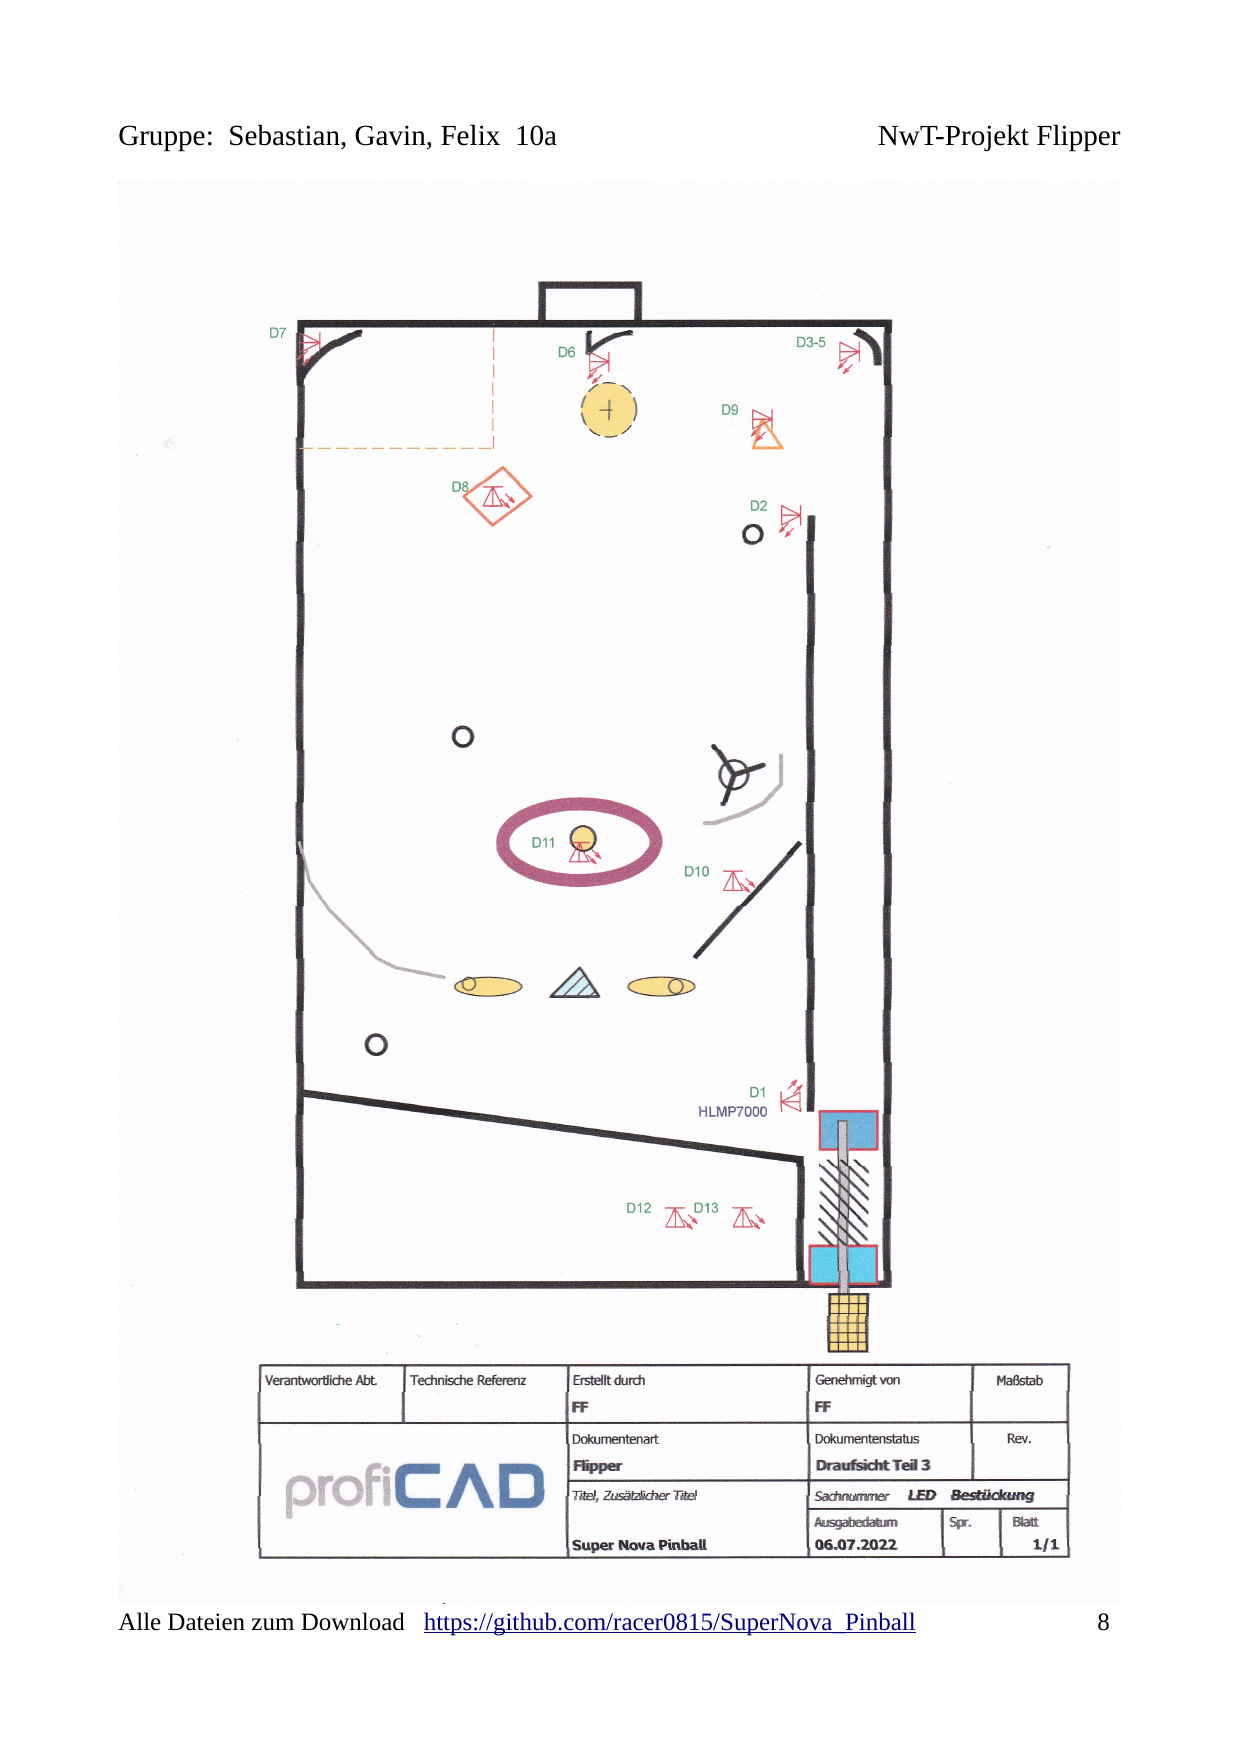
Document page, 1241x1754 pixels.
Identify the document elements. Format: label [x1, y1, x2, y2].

picture [118, 181, 1123, 1604]
